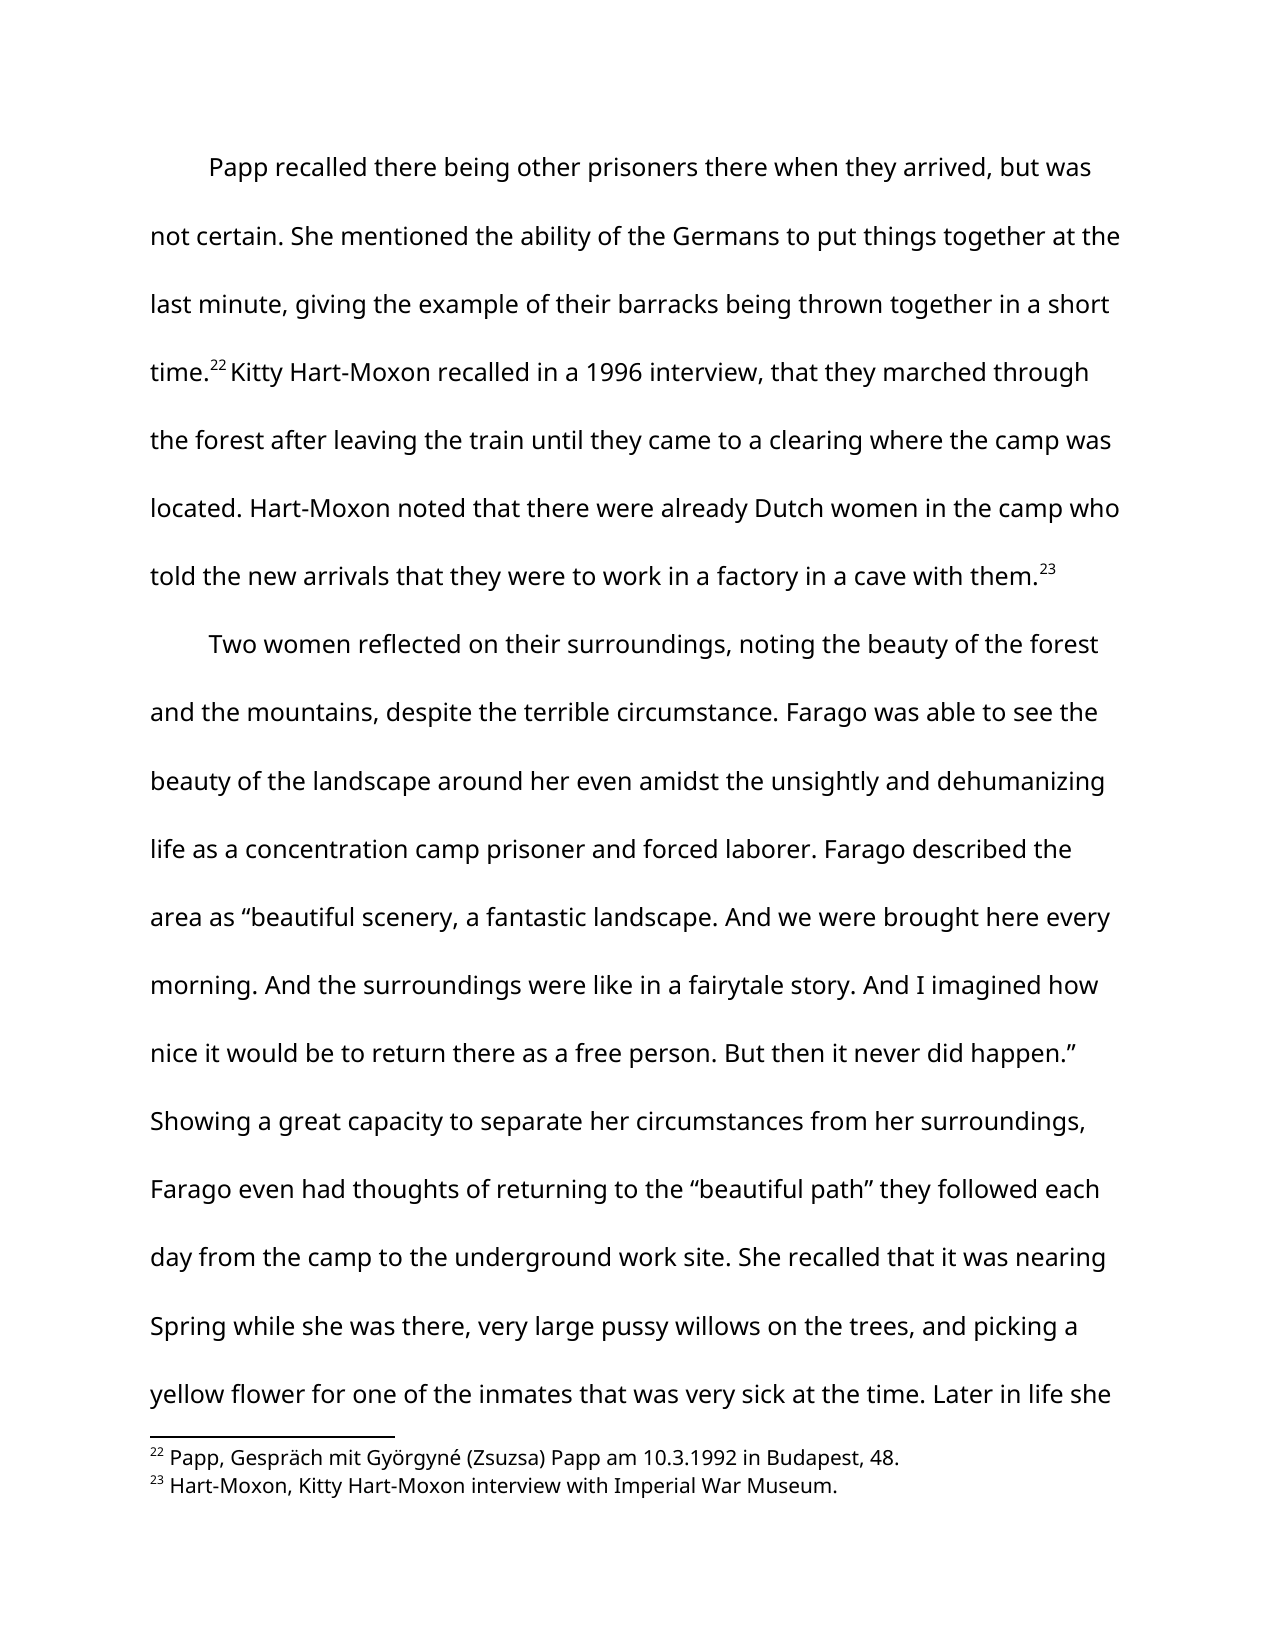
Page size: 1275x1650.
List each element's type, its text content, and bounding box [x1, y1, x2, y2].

text Papp recalled there being other prisoners there when they arrived, but was not certain. She mentioned the ability of the Germans to put things together at the last minute, giving the example of their barracks being thrown together in a short time. Kitty Hart-Moxon recalled in a 1996 interview, that they marched through the forest after leaving the train until they came to a clearing where the camp was located. Hart-Moxon noted that there were already Dutch women in the camp who told the new arrivals that they were to work in a factory in a cave with them. [150, 150, 1125, 593]
text Hart-Moxon, Kitty Hart-Moxon interview with Imperial War Museum. [150, 1472, 1125, 1500]
text Two women reflected on their surroundings, noting the beauty of the forest and the mountains, despite the terrible circumstance. Farago was able to see the beauty of the landscape around her even amidst the unsightly and dehumanizing life as a concentration camp prisoner and forced laborer. Farago described the area as “beautiful scenery, a fantastic landscape. And we were brought here every morning. And the surroundings were like in a fairytale story. And I imagined how nice it would be to return there as a free person. But then it never did happen.” Showing a great capacity to separate her circumstances from her surroundings, Farago even had thoughts of returning to the “beautiful path” they followed each day from the camp to the underground work site. She recalled that it was nearing Spring while she was there, very large pussy willows on the trees, and picking a yellow flower for one of the inmates that was very sick at the time. Later in life she [150, 627, 1125, 1410]
text Papp, Gespräch mit Györgyné (Zsuzsa) Papp am 10.3.1992 in Budapest, 48. [150, 1443, 1125, 1472]
